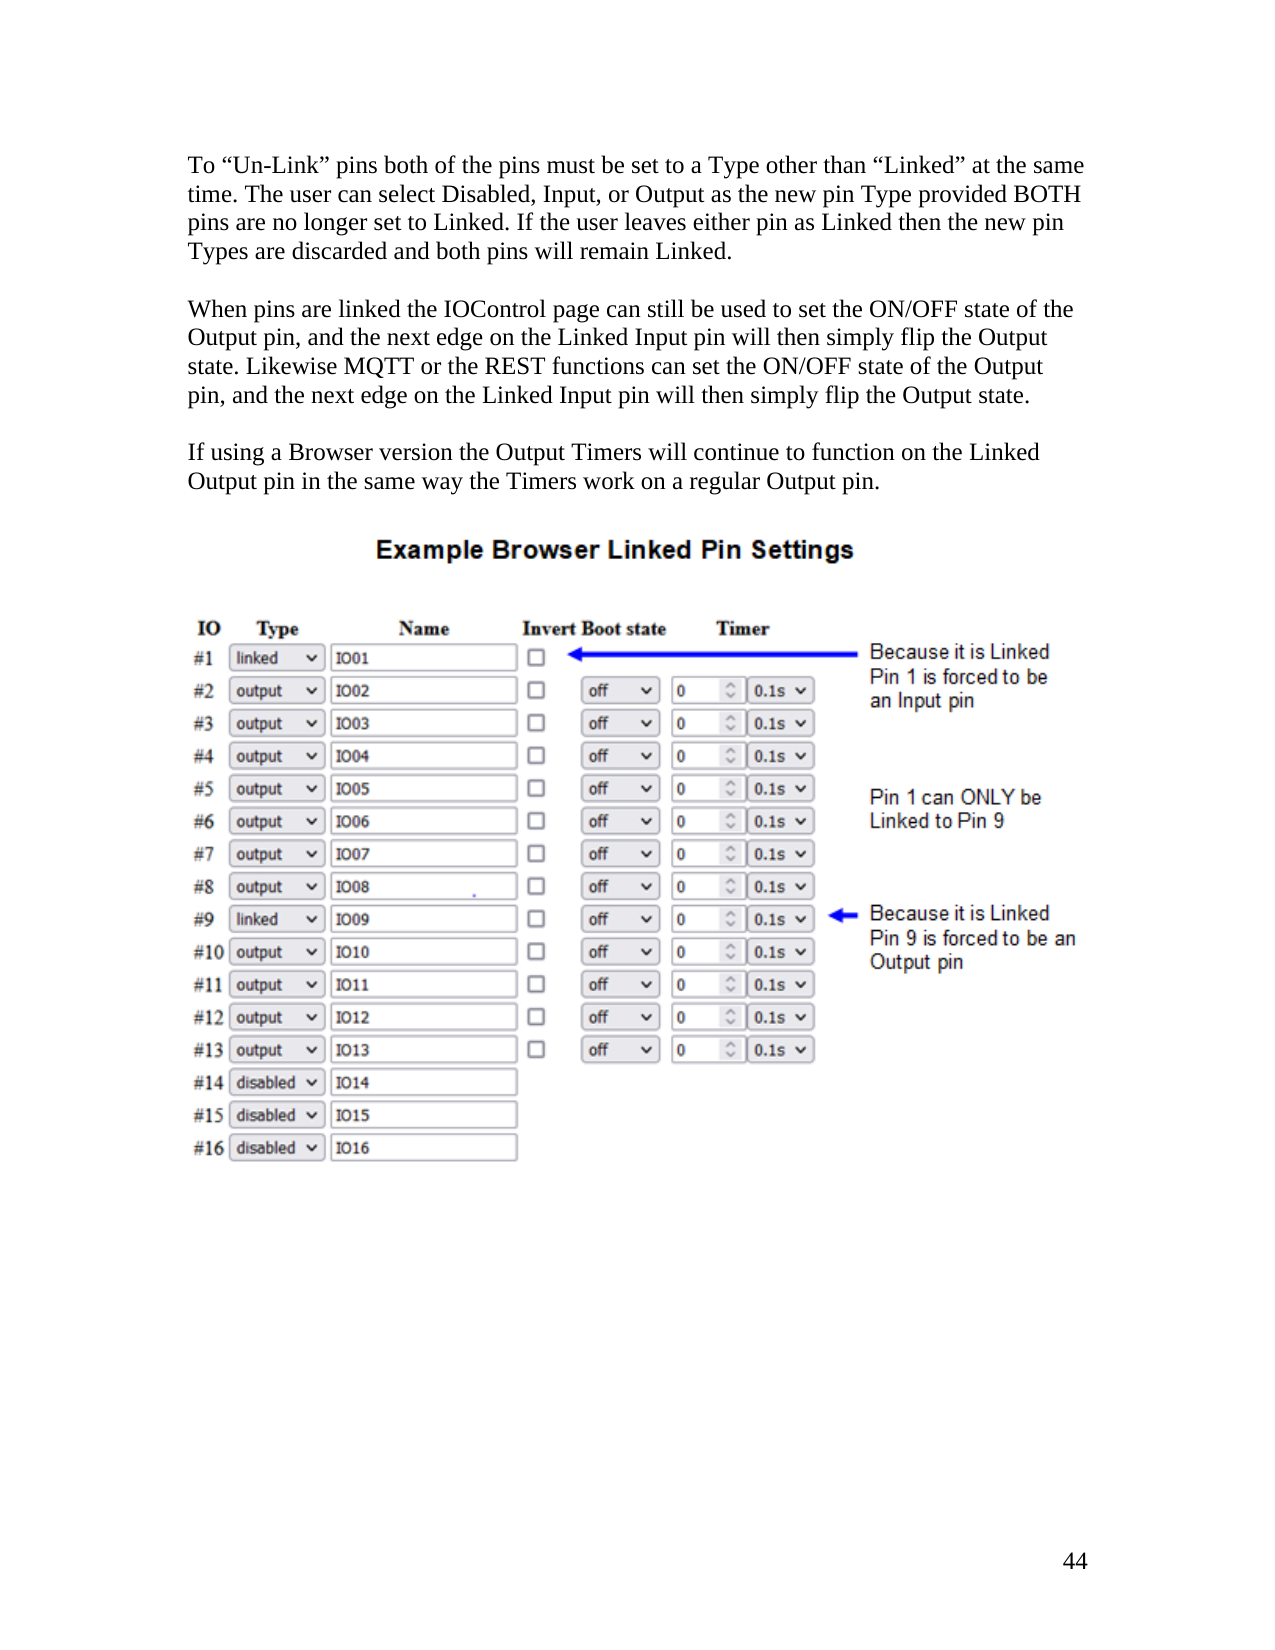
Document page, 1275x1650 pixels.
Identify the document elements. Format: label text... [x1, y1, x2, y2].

text If using a Browser version the Output Timers will continue to function on the Linked Output pin in the same way the Timers work on a regular Output pin. [187, 437, 1087, 495]
picture [187, 523, 1089, 1168]
text To “Un-Link” pins both of the pins must be set to a Type other than “Linked” at the same time. The user can select Disabled, Input, or Output as the new pin Type provided BOTH pins are no longer set to Linked. If the user leaves either pin as Linked then the new pin Types are discarded and both pins will remain Linked. [187, 150, 1087, 265]
text When pins are linked the IOControl page can still be used to set the ON/OFF state of the Output pin, and the next edge on the Linked Input pin will then simply flip the Output state. Likewise MQTT or the REST functions can set the ON/OFF state of the Output pin, and the next edge on the Linked Input pin will then simply flip the Output state. [187, 294, 1087, 409]
